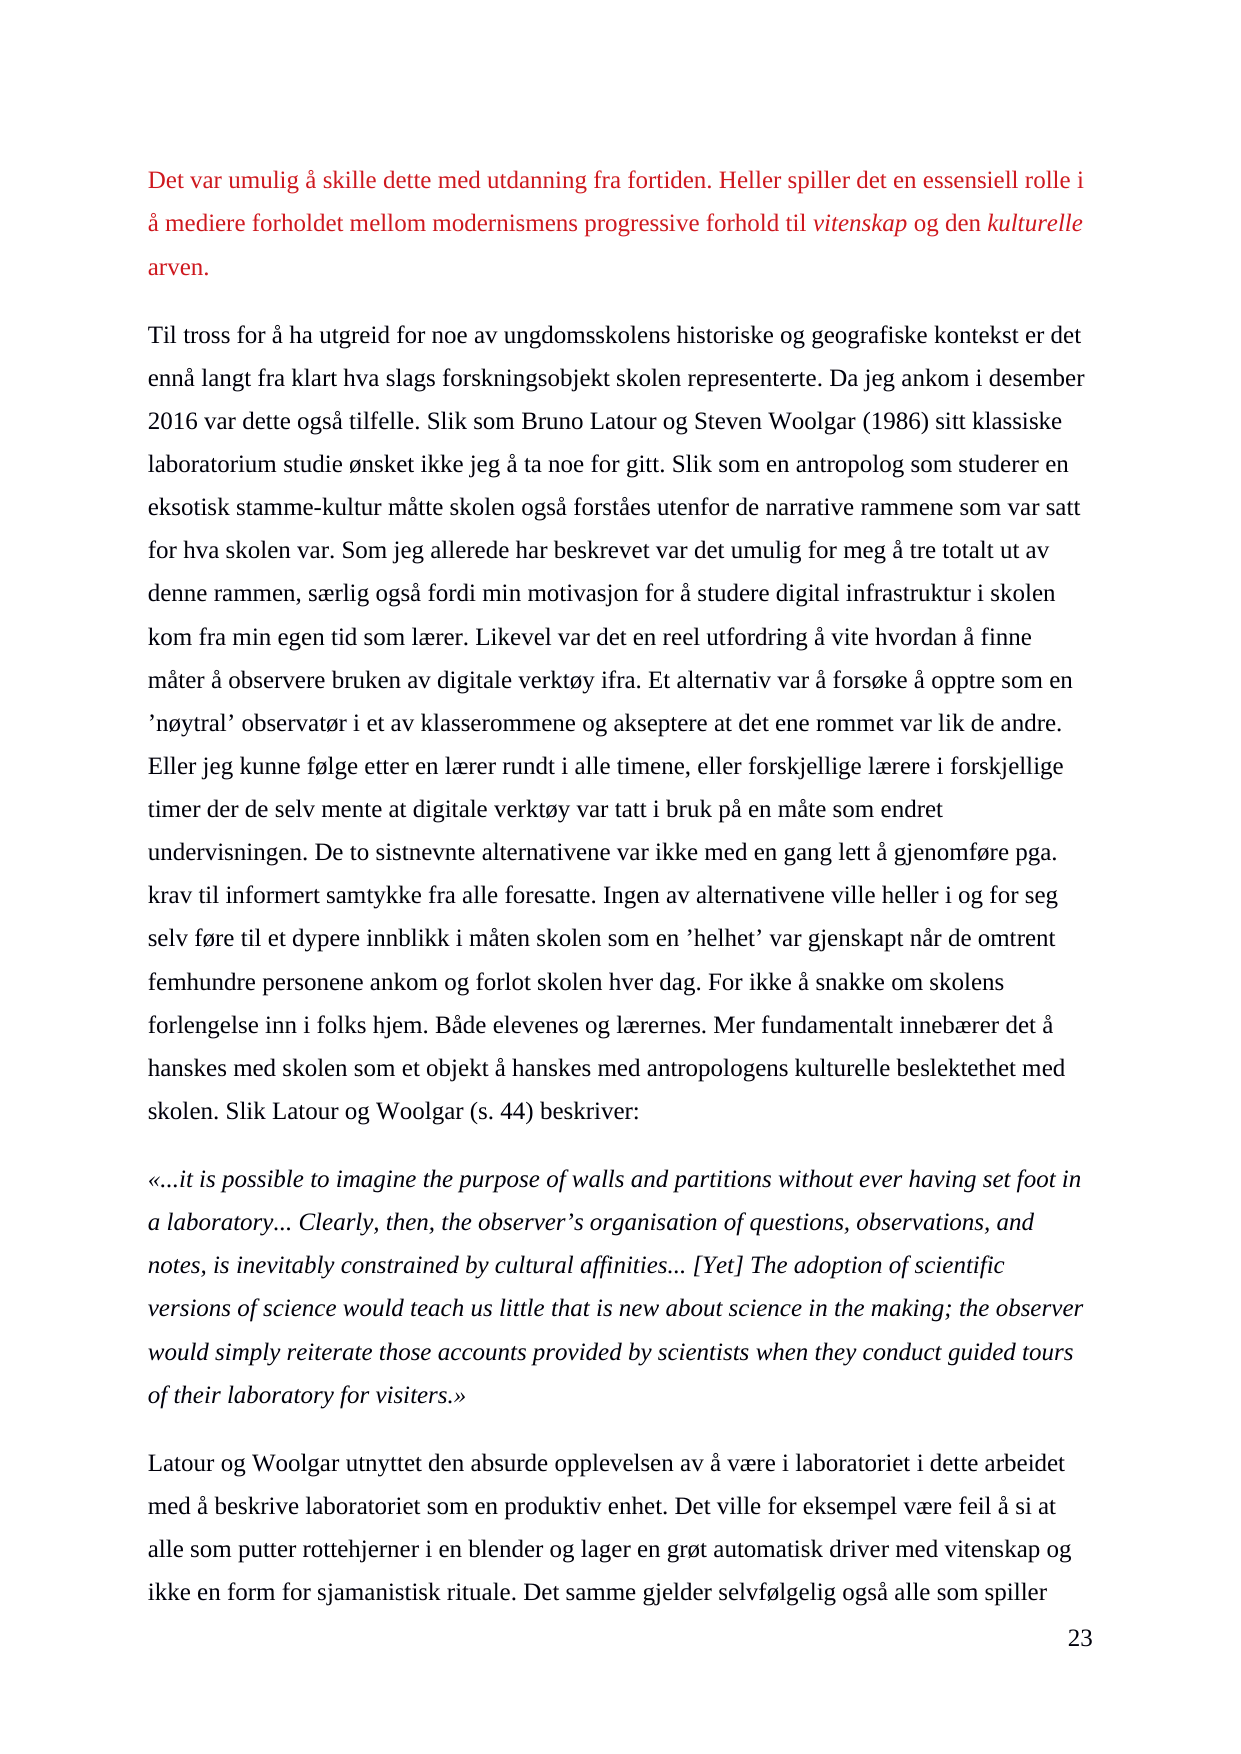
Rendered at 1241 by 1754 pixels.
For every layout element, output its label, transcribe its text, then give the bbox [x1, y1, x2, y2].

text Det var umulig å skille dette med utdanning fra fortiden. Heller spiller det en essensiell rolle i å mediere forholdet mellom modernismens progressive forhold til vitenskap og den kulturelle arven. [148, 165, 1092, 280]
text «...it is possible to imagine the purpose of walls and partitions without ever having set foot in a laboratory... Clearly, then, the observer’s organisation of questions, observations, and notes, is inevitably constrained by cultural affinities... [Yet] The adoption of scientific versions of science would teach us little that is new about science in the making; the observer would simply reiterate those accounts provided by scientists when they conduct guided tours of their laboratory for visiters.» [148, 1164, 1092, 1408]
text Latour og Woolgar utnyttet den absurde opplevelsen av å være i laboratoriet i dette arbeidet med å beskrive laboratoriet som en produktiv enhet. Det ville for eksempel være feil å si at alle som putter rottehjerner i en blender og lager en grøt automatisk driver med vitenskap og ikke en form for sjamanistisk rituale. Det samme gjelder selvfølgelig også alle som spiller [148, 1448, 1092, 1606]
text Til tross for å ha utgreid for noe av ungdomsskolens historiske og geografiske kontekst er det ennå langt fra klart hva slags forskningsobjekt skolen representerte. Da jeg ankom i desember 2016 var dette også tilfelle. Slik som Bruno Latour og Steven Woolgar (1986) sitt klassiske laboratorium studie ønsket ikke jeg å ta noe for gitt. Slik som en antropolog som studerer en eksotisk stamme-kultur måtte skolen også forståes utenfor de narrative rammene som var satt for hva skolen var. Som jeg allerede har beskrevet var det umulig for meg å tre totalt ut av denne rammen, særlig også fordi min motivasjon for å studere digital infrastruktur i skolen kom fra min egen tid som lærer. Likevel var det en reel utfordring å vite hvordan å finne måter å observere bruken av digitale verktøy ifra. Et alternativ var å forsøke å opptre som en ’nøytral’ observatør i et av klasserommene og akseptere at det ene rommet var lik de andre. Eller jeg kunne følge etter en lærer rundt i alle timene, eller forskjellige lærere i forskjellige timer der de selv mente at digitale verktøy var tatt i bruk på en måte som endret undervisningen. De to sistnevnte alternativene var ikke med en gang lett å gjenomføre pga. krav til informert samtykke fra alle foresatte. Ingen av alternativene ville heller i og for seg selv føre til et dypere innblikk i måten skolen som en ’helhet’ var gjenskapt når de omtrent femhundre personene ankom og forlot skolen hver dag. For ikke å snakke om skolens forlengelse inn i folks hjem. Både elevenes og lærernes. Mer fundamentalt innebærer det å hanskes med skolen som et objekt å hanskes med antropologens kulturelle beslektethet med skolen. Slik Latour og Woolgar (s. 44) beskriver: [148, 320, 1092, 1125]
